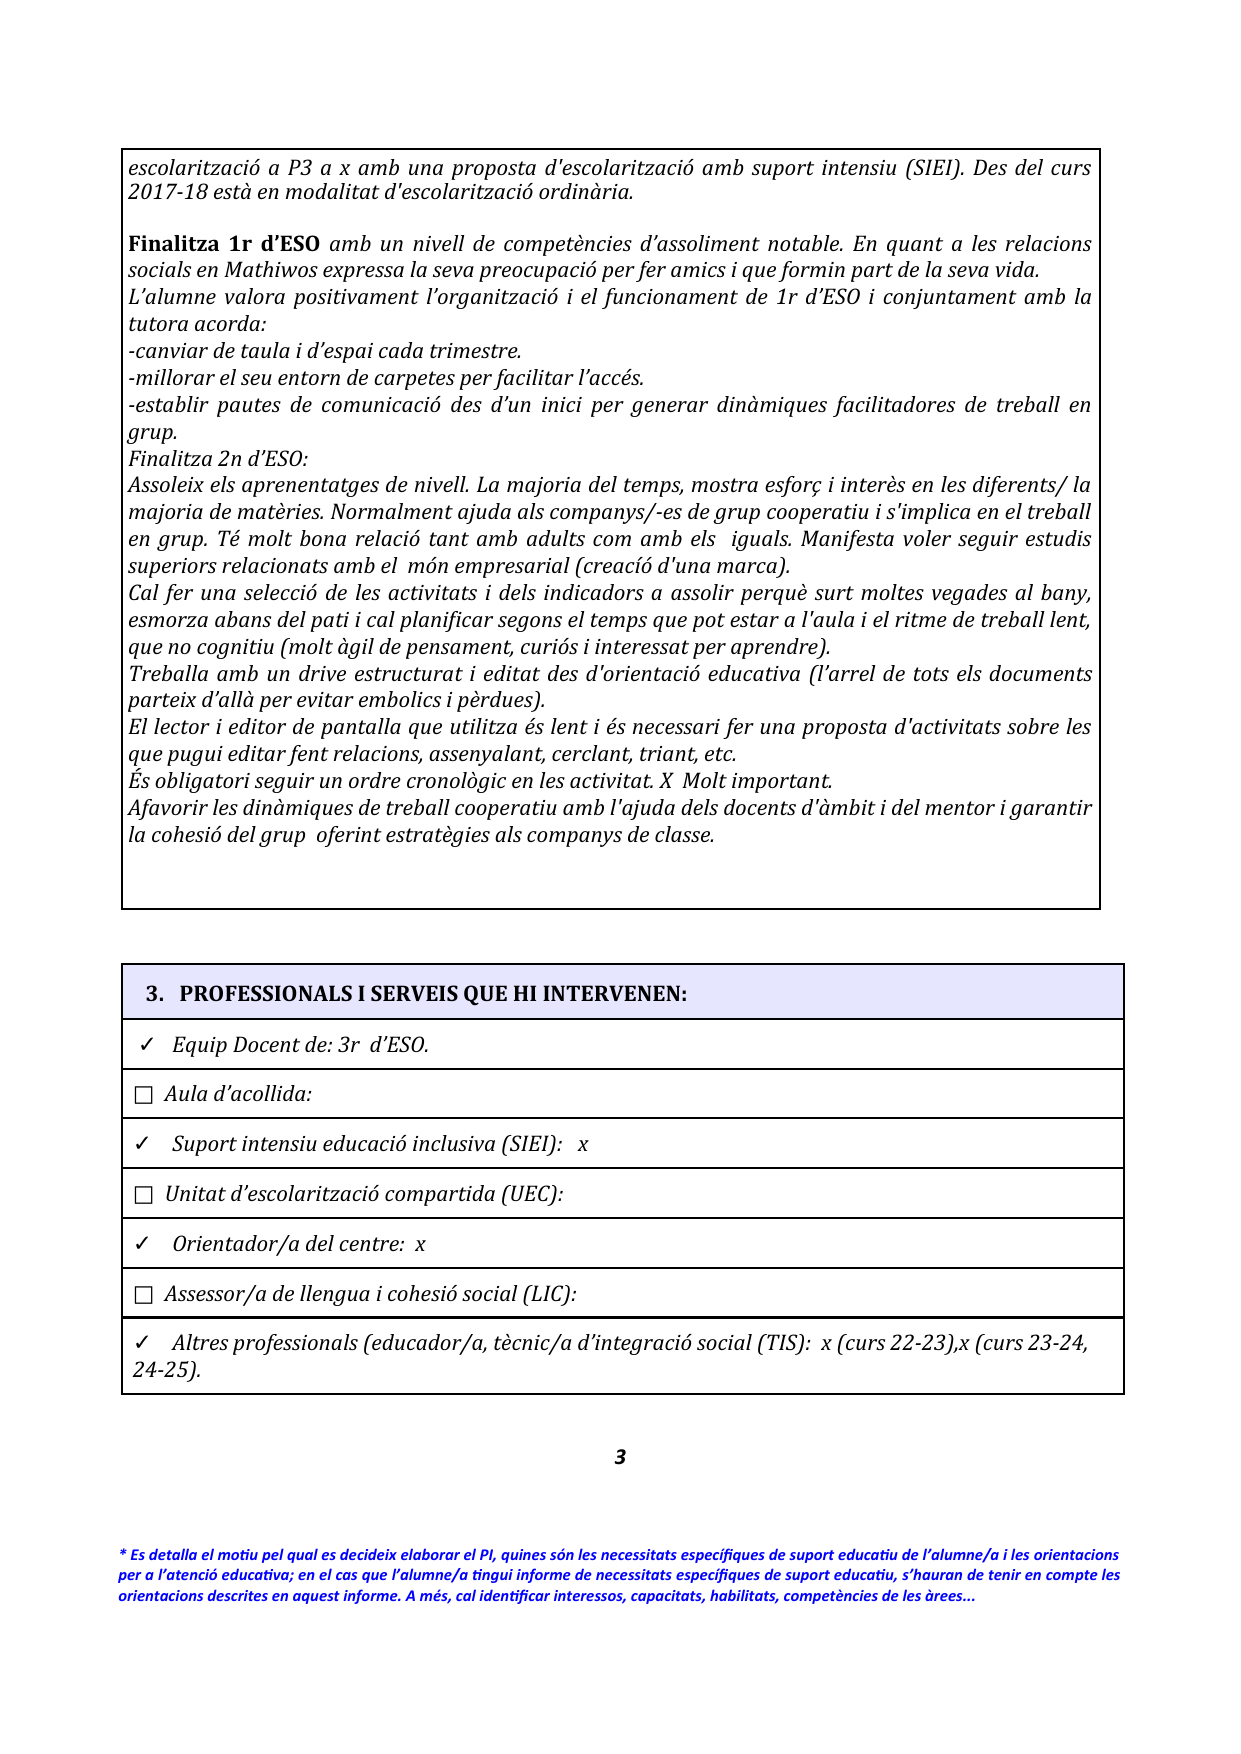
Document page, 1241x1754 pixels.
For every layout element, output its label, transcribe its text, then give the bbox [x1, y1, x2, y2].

table_cell escolarització a P3 a x amb una proposta d'escolarització amb suport intensiu (SIEI). Des del curs 2017-18 està en modalitat d'escolarització ordinària. Finalitza 1r d’ESO amb un nivell de competències d’assoliment notable. En quant a les relacions socials en Mathiwos expressa la seva preocupació per fer amics i que formin part de la seva vida. L’alumne valora positivament l’organització i el funcionament de 1r d’ESO i conjuntament amb la tutora acorda: -canviar de taula i d’espai cada trimestre. -millorar el seu entorn de carpetes per facilitar l’accés. -establir pautes de comunicació des d’un inici per generar dinàmiques facilitadores de treball en grup. Finalitza 2n d’ESO: Assoleix els aprenentatges de nivell. La majoria del temps, mostra esforç i interès en les diferents/ la majoria de matèries. Normalment ajuda als companys/-es de grup cooperatiu i s'implica en el treball en grup. Té molt bona relació tant amb adults com amb els iguals. Manifesta voler seguir estudis superiors relacionats amb el món empresarial (creacíó d'una marca). Cal fer una selecció de les activitats i dels indicadors a assolir perquè surt moltes vegades al bany, esmorza abans del pati i cal planificar segons el temps que pot estar a l'aula i el ritme de treball lent, que no cognitiu (molt àgil de pensament, curiós i interessat per aprendre). Treballa amb un drive estructurat i editat des d'orientació educativa (l’arrel de tots els documents parteix d’allà per evitar embolics i pèrdues). El lector i editor de pantalla que utilitza és lent i és necessari fer una proposta d'activitats sobre les que pugui editar fent relacions, assenyalant, cerclant, triant, etc. És obligatori seguir un ordre cronològic en les activitat. X Molt important. Afavorir les dinàmiques de treball cooperatiu amb l'ajuda dels docents d'àmbit i del mentor i garantir la cohesió del grup oferint estratègies als companys de classe. [123, 150, 1099, 907]
table_cell ✓ Suport intensiu educació inclusiva (SIEI): x [123, 1119, 1123, 1167]
table_cell ✓ Orientador/a del centre: x [123, 1219, 1123, 1267]
table_cell ✓ Altres professionals (educador/a, tècnic/a d’integració social (TIS): x (curs 22-23),x (curs 23-24, 24-25). [123, 1319, 1123, 1393]
table_cell ✓ Equip Docent de: 3r d’ESO. [123, 1020, 1123, 1067]
table_cell □ Assessor/a de llengua i cohesió social (LIC): [123, 1269, 1123, 1316]
table_cell □ Unitat d’escolarització compartida (UEC): [123, 1169, 1123, 1217]
table_cell □ Aula d’acollida: [123, 1070, 1123, 1117]
table_header 3. PROFESSIONALS I SERVEIS QUE HI INTERVENEN: [123, 965, 1123, 1018]
